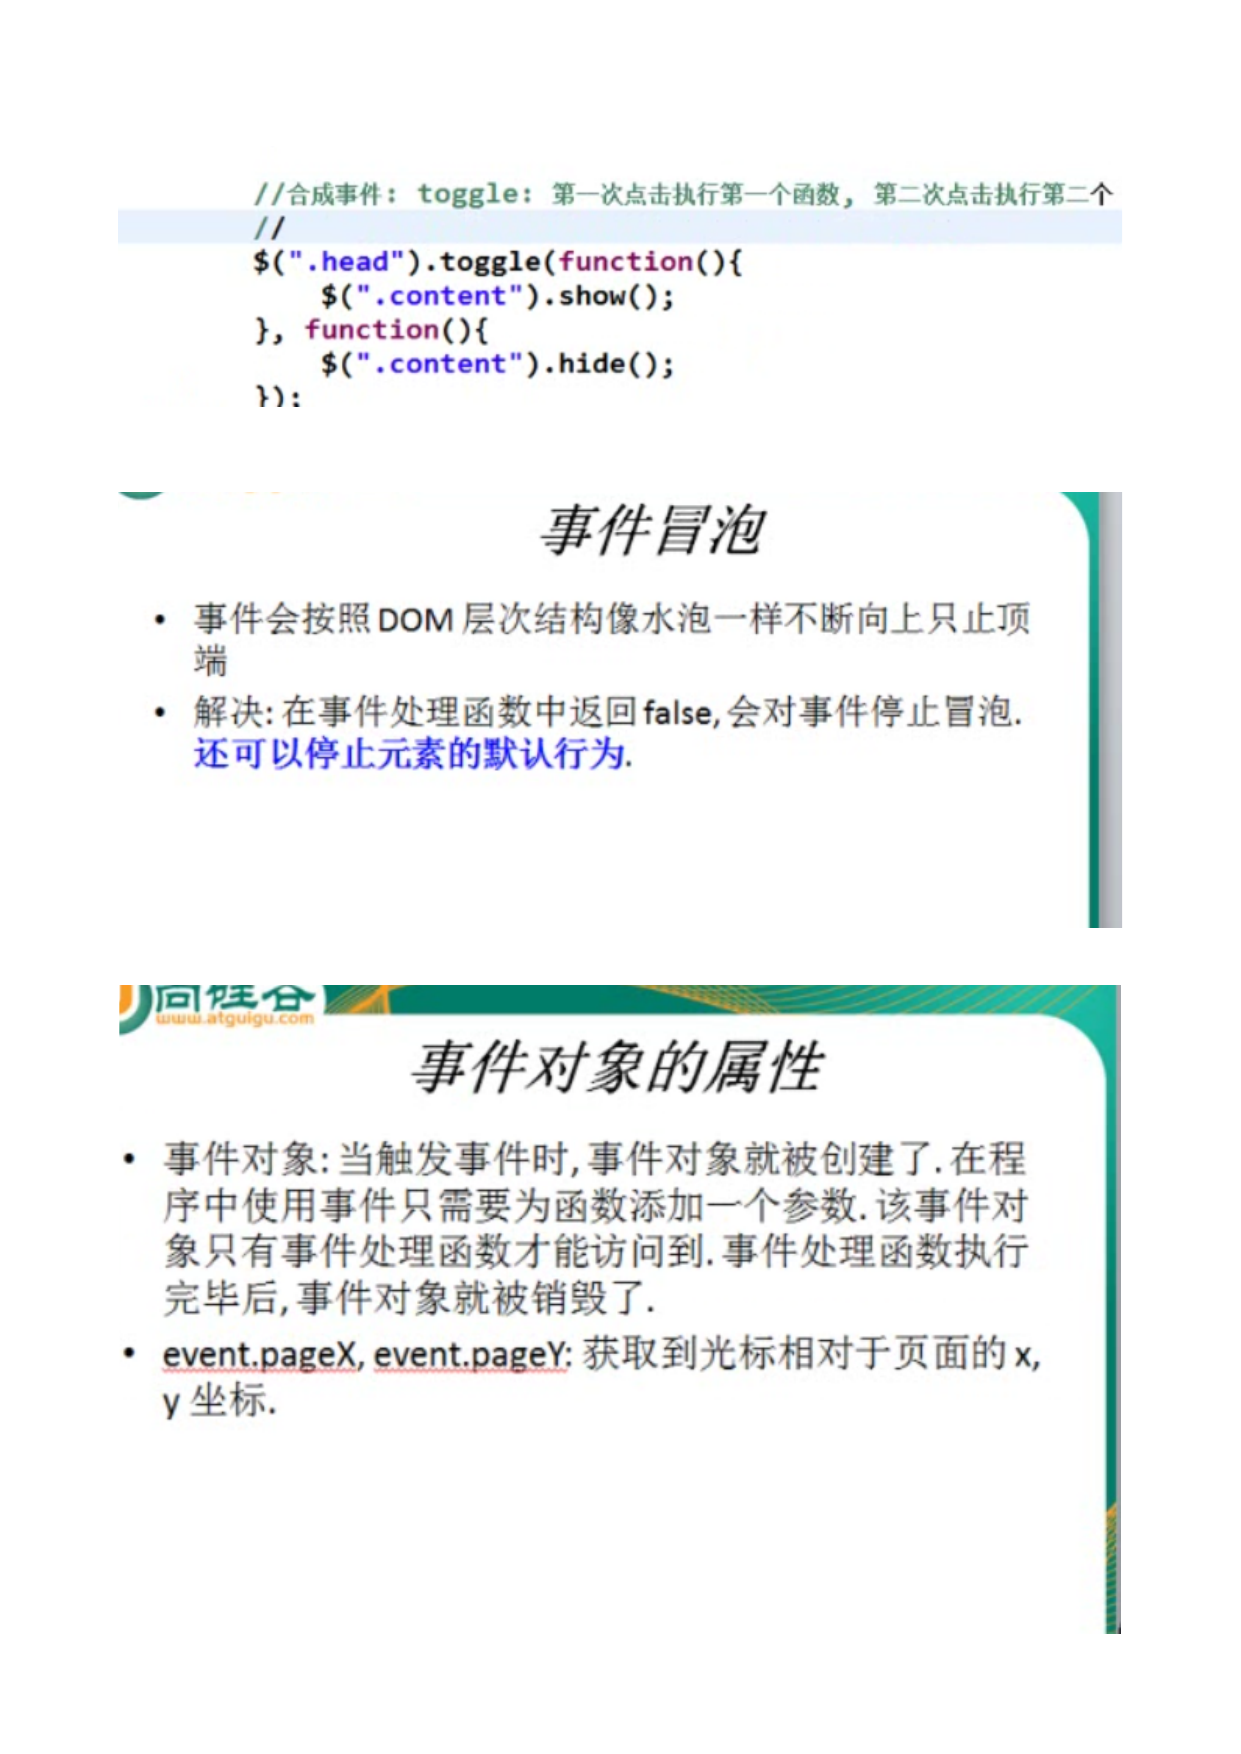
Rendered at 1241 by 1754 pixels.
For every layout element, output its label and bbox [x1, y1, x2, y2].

picture [118, 492, 1123, 928]
picture [119, 985, 1121, 1634]
picture [118, 146, 1123, 407]
